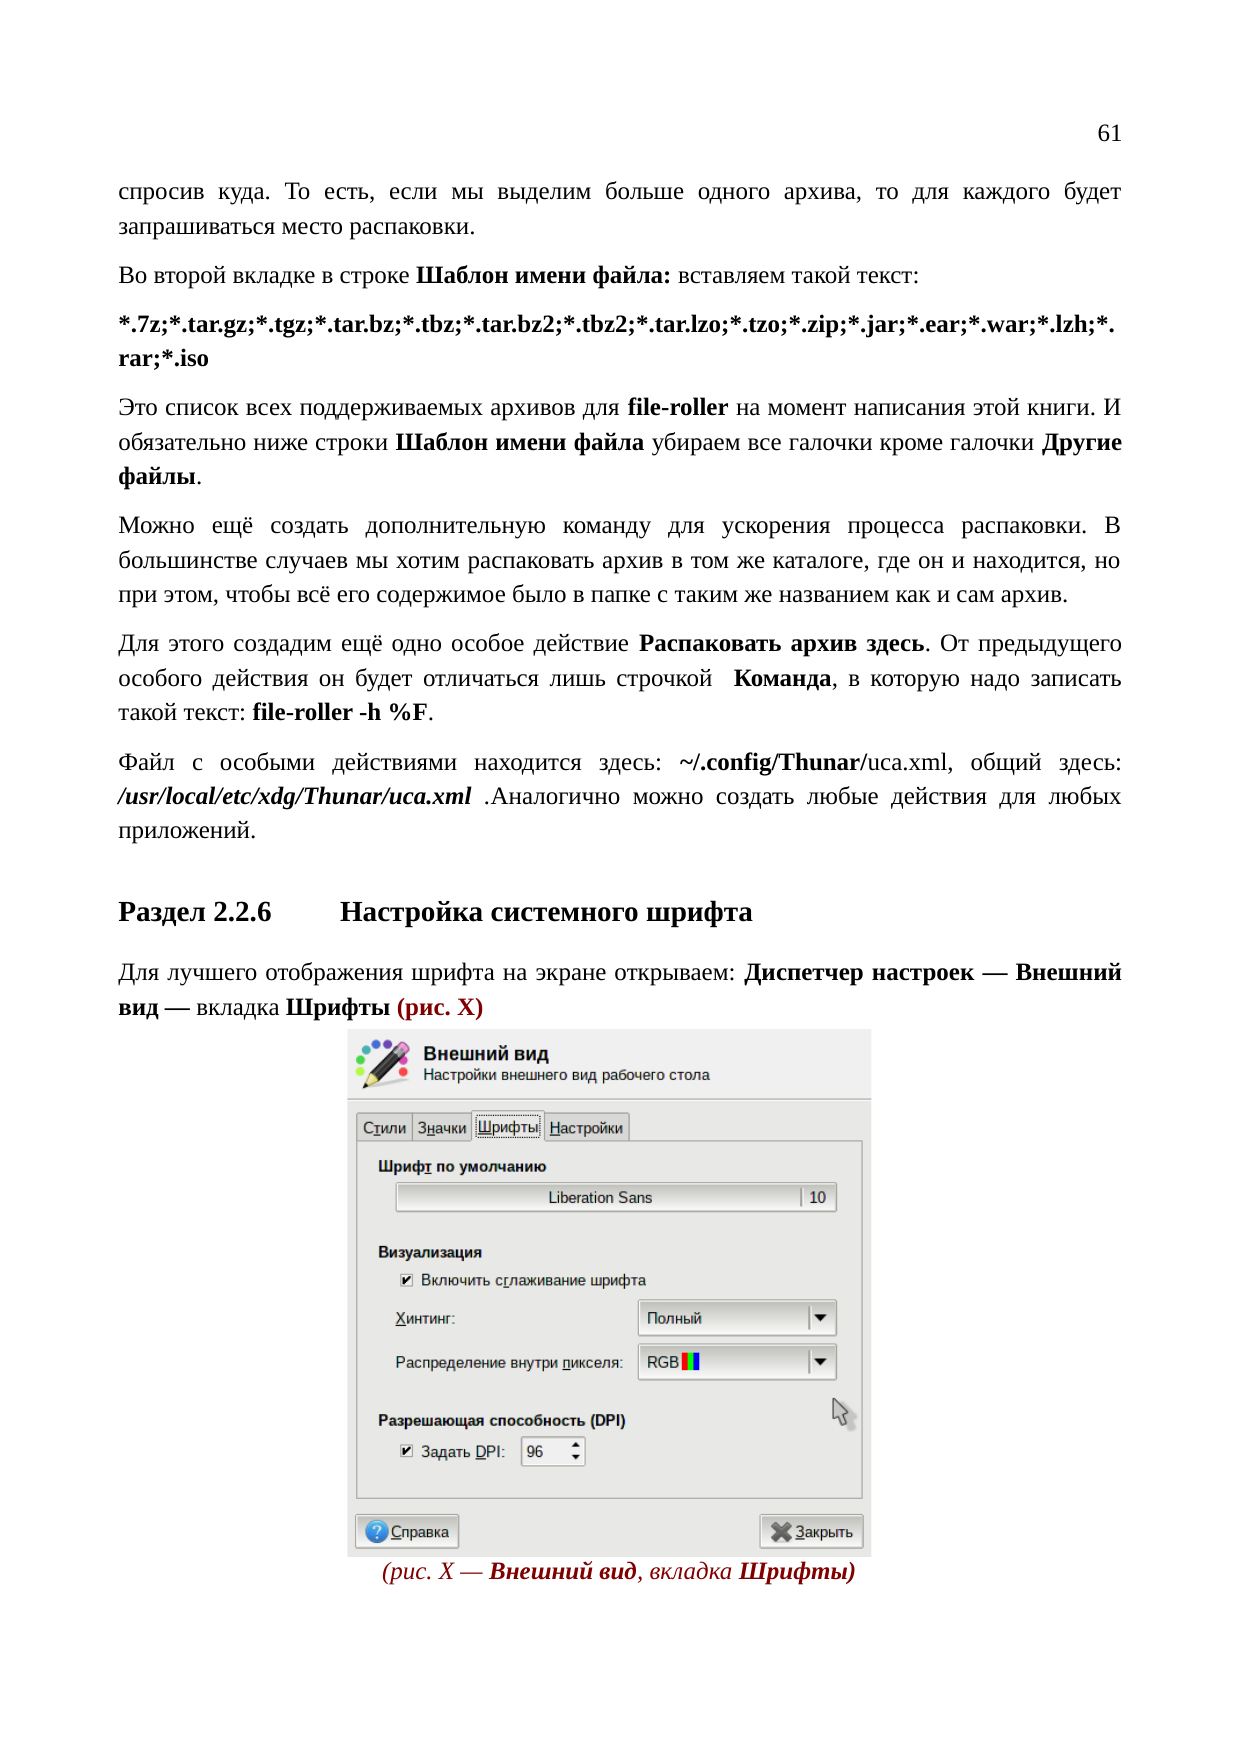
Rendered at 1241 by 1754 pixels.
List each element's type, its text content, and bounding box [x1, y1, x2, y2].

text Файл с особыми действиями находится здесь: ~/.config/Thunar/uca.xml, общий здесь: /usr/local/etc/xdg/Thunar/uca.xml .Аналогично можно создать любые действия для любых приложений. [118, 747, 1122, 844]
text Можно ещё создать дополнительную команду для ускорения процесса распаковки. В большинстве случаев мы хотим распаковать архив в том же каталоге, где он и находится, но при этом, чтобы всё его содержимое было в папке с таким же названием как и сам архив. [118, 511, 1122, 608]
text (рис. Х — Внешний вид, вкладка Шрифты) [118, 1041, 1122, 1585]
text *.7z;*.tar.gz;*.tgz;*.tar.bz;*.tbz;*.tar.bz2;*.tbz2;*.tar.lzo;*.tzo;*.zip;*.jar;*.ear;*.war;*.lzh;*.rar;*.iso [118, 309, 1122, 372]
text Для лучшего отображения шрифта на экране открываем: Диспетчер настроек — Внешний вид — вкладка Шрифты (рис. Х) [118, 957, 1122, 1020]
text Для этого создадим ещё одно особое действие Распаковать архив здесь. От предыдущего особого действия он будет отличаться лишь строчкой Команда, в которую надо записать такой текст: file-roller -h %F. [118, 628, 1122, 726]
text Это список всех поддерживаемых архивов для file-roller на момент написания этой книги. И обязательно ниже строки Шаблон имени файла убираем все галочки кроме галочки Другие файлы. [118, 392, 1122, 490]
picture [347, 1029, 872, 1557]
text Во второй вкладке в строке Шаблон имени файла: вставляем такой текст: [118, 260, 1122, 289]
text спросив куда. То есть, если мы выделим больше одного архива, то для каждого будет запрашиваться место распаковки. [118, 176, 1122, 239]
subtitle Настройка системного шрифта [118, 894, 1122, 928]
